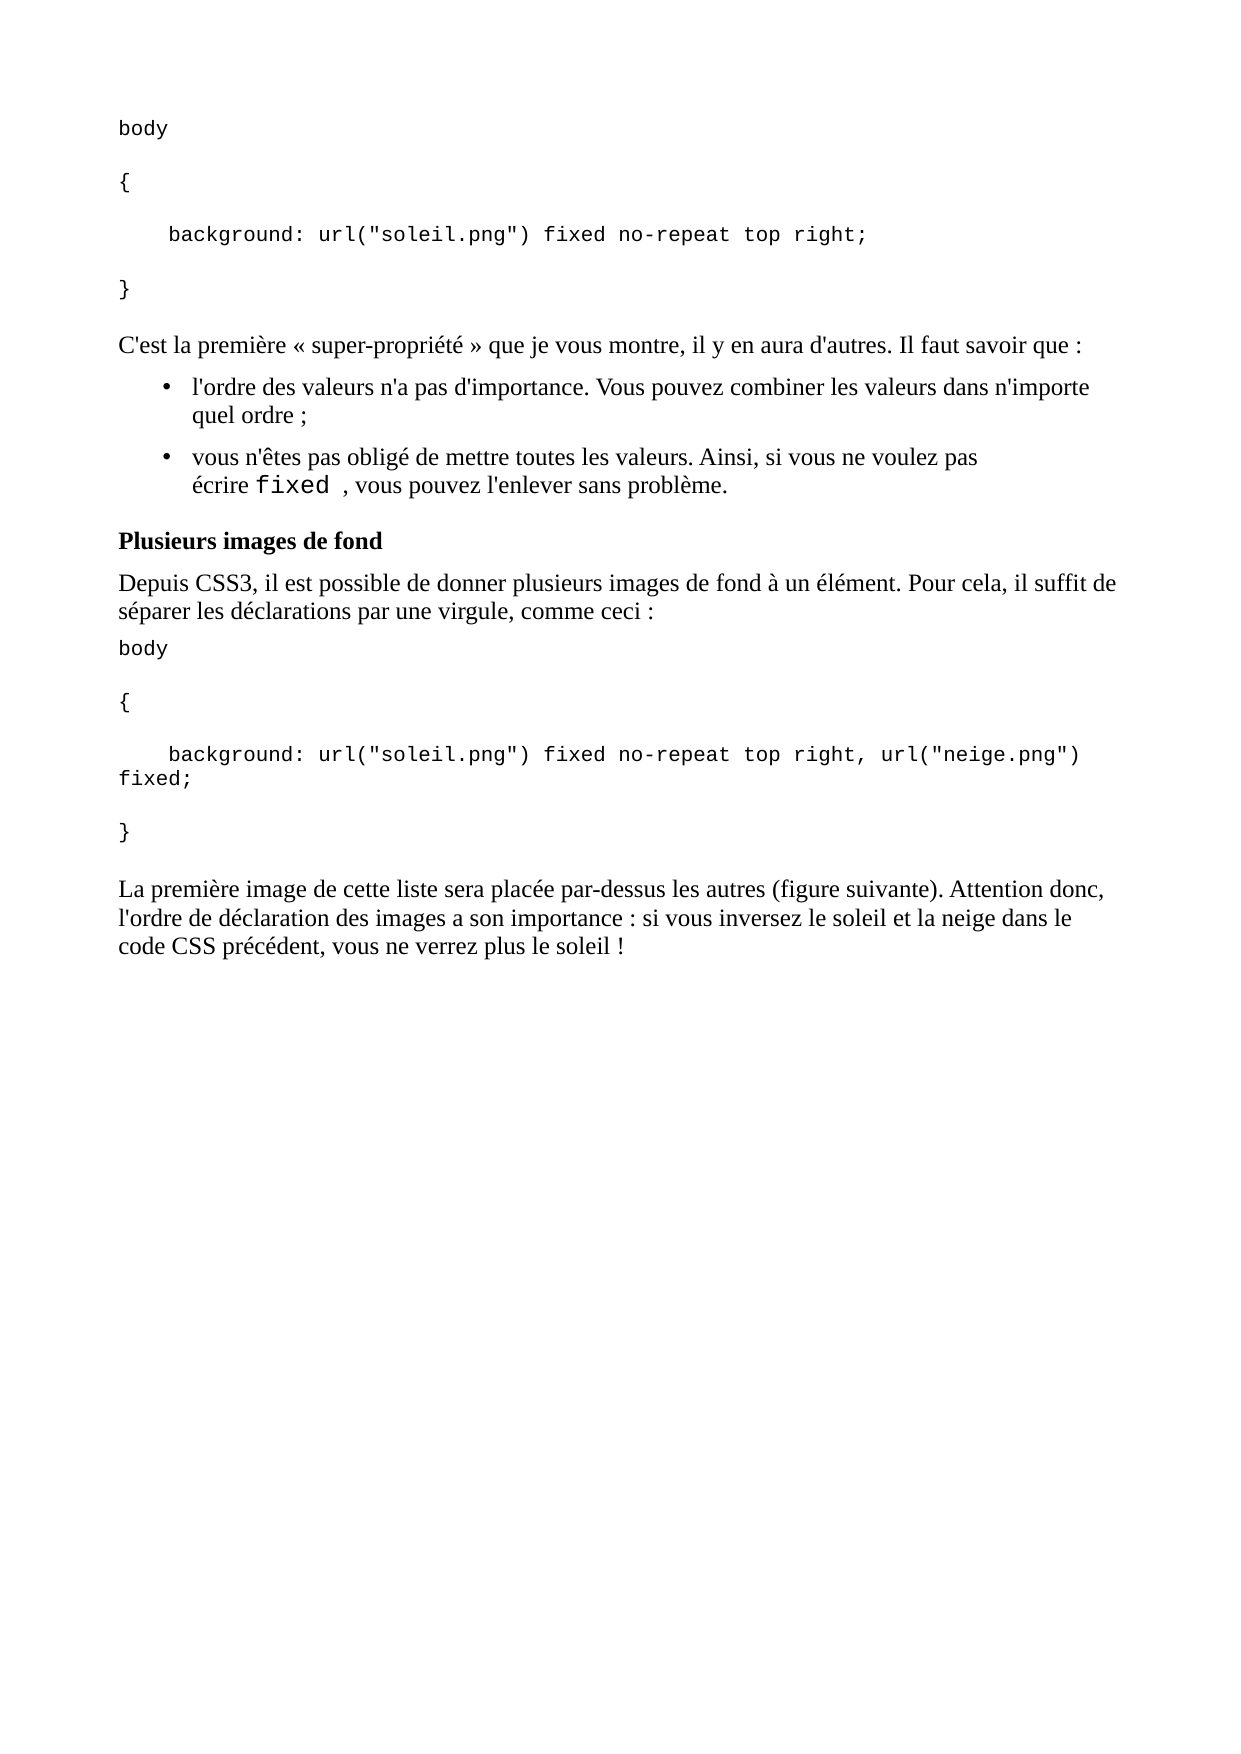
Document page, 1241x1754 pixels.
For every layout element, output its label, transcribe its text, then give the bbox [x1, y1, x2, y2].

text { [118, 691, 1122, 714]
text Depuis CSS3, il est possible de donner plusieurs images de fond à un élément. Pour cela, il suffit de séparer les déclarations par une virgule, comme ceci : [118, 568, 1122, 625]
list vous n'êtes pas obligé de mettre toutes les valeurs. Ainsi, si vous ne voulez pas écrire fixed , vous pouvez l'enlever sans problème. [162, 442, 1122, 501]
text } [118, 821, 1122, 844]
text background: url("soleil.png") fixed no-repeat top right; [118, 224, 1122, 248]
text body [118, 638, 1122, 661]
text La première image de cette liste sera placée par-dessus les autres (figure suivante). Attention donc, l'ordre de déclaration des images a son importance : si vous inversez le soleil et la neige dans le code CSS précédent, vous ne verrez plus le soleil ! [118, 874, 1122, 960]
text } [118, 277, 1122, 301]
subtitle Plusieurs images de fond [118, 526, 1122, 555]
text body [118, 118, 1122, 142]
text { [118, 171, 1122, 195]
list l'ordre des valeurs n'a pas d'importance. Vous pouvez combiner les valeurs dans n'importe quel ordre ; [162, 372, 1122, 429]
text background: url("soleil.png") fixed no-repeat top right, url("neige.png") fixed; [118, 744, 1122, 791]
text C'est la première « super-propriété » que je vous montre, il y en aura d'autres. Il faut savoir que : [118, 331, 1122, 359]
